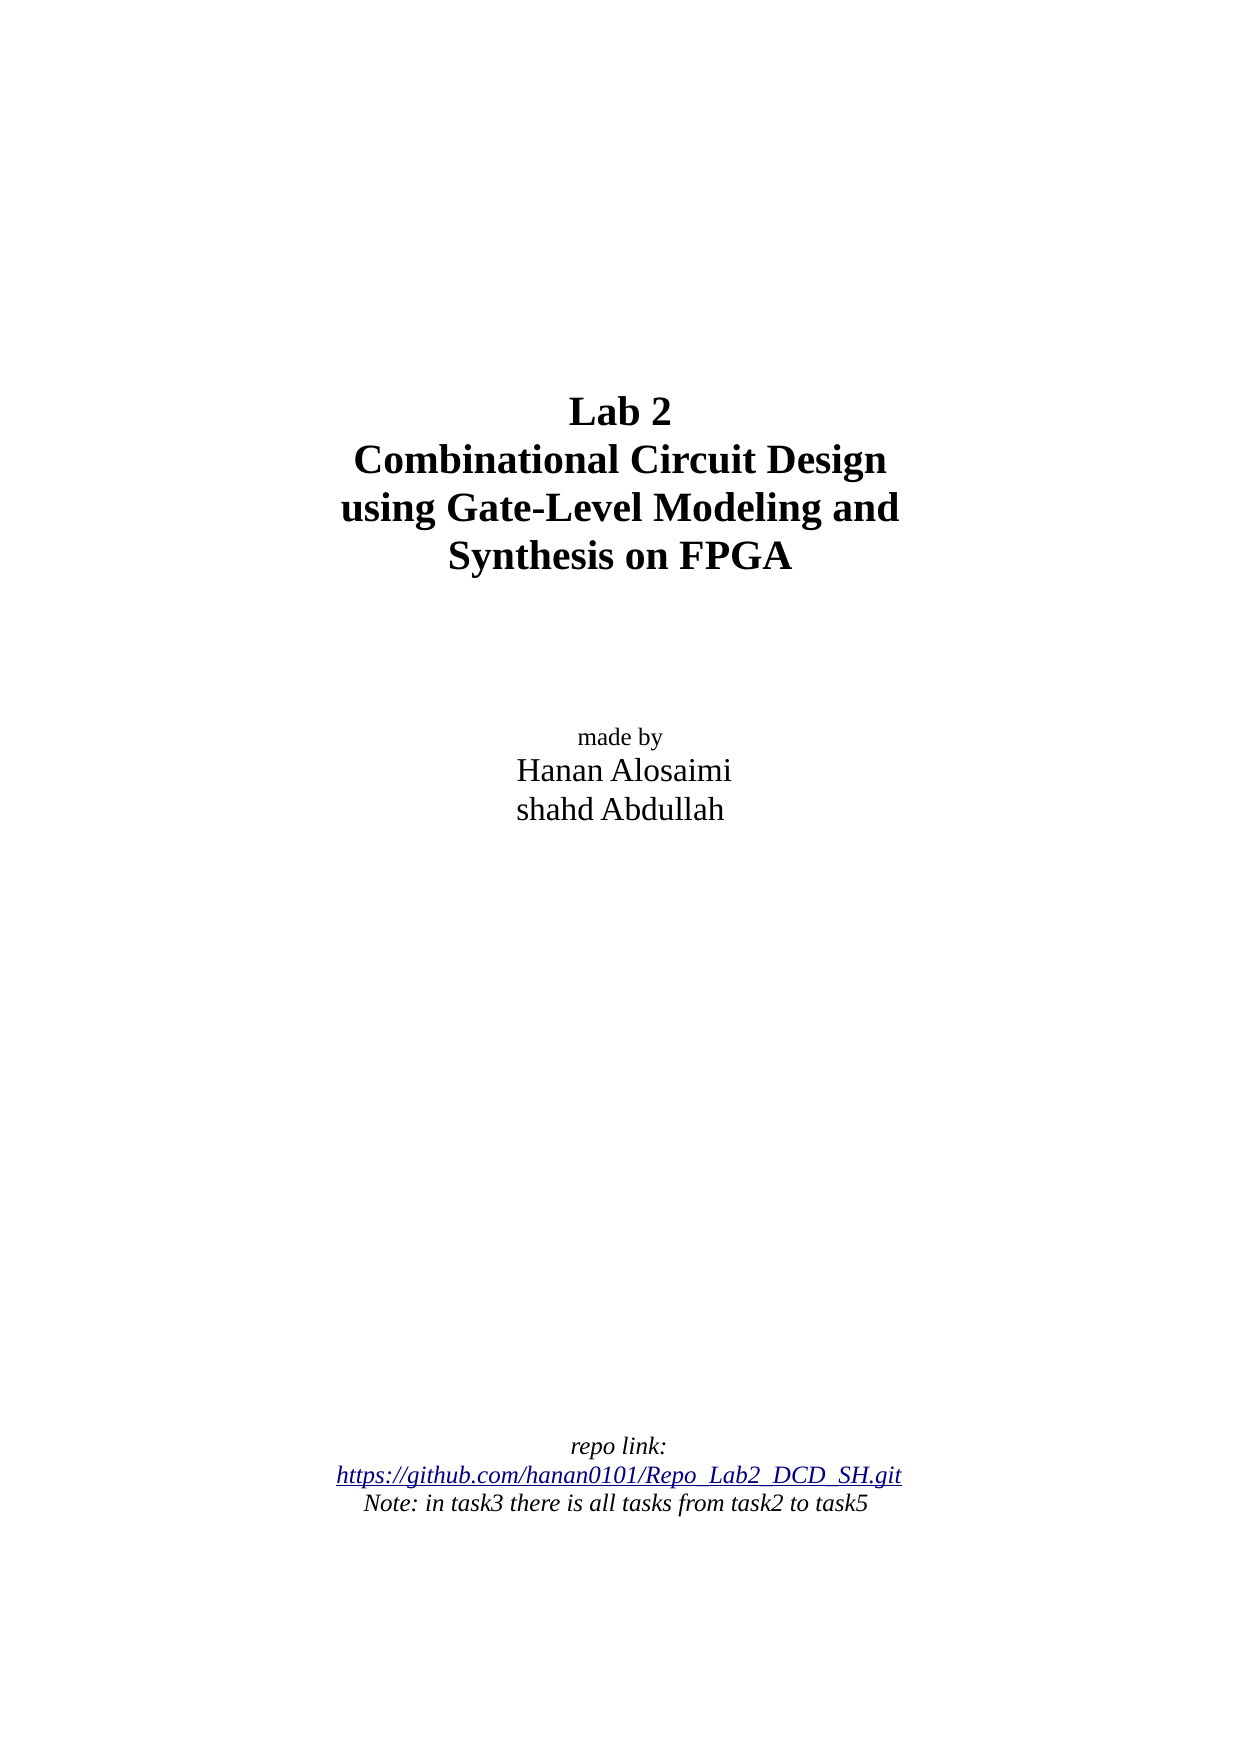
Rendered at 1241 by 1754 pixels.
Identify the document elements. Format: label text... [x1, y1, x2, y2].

text Combinational Circuit Design [118, 434, 1122, 482]
text Synthesis on FPGA [118, 530, 1122, 578]
text https://github.com/hanan0101/Repo_Lab2_DCD_SH.git [118, 1460, 1122, 1488]
text Note: in task3 there is all tasks from task2 to task5 [118, 1488, 1122, 1517]
text using Gate-Level Modeling and [118, 482, 1122, 530]
text shahd Abdullah [118, 789, 1122, 827]
text Hanan Alosaimi [118, 751, 1122, 789]
text repo link: [118, 1431, 1122, 1460]
text made by [118, 722, 1122, 751]
text Lab 2 [118, 386, 1122, 434]
